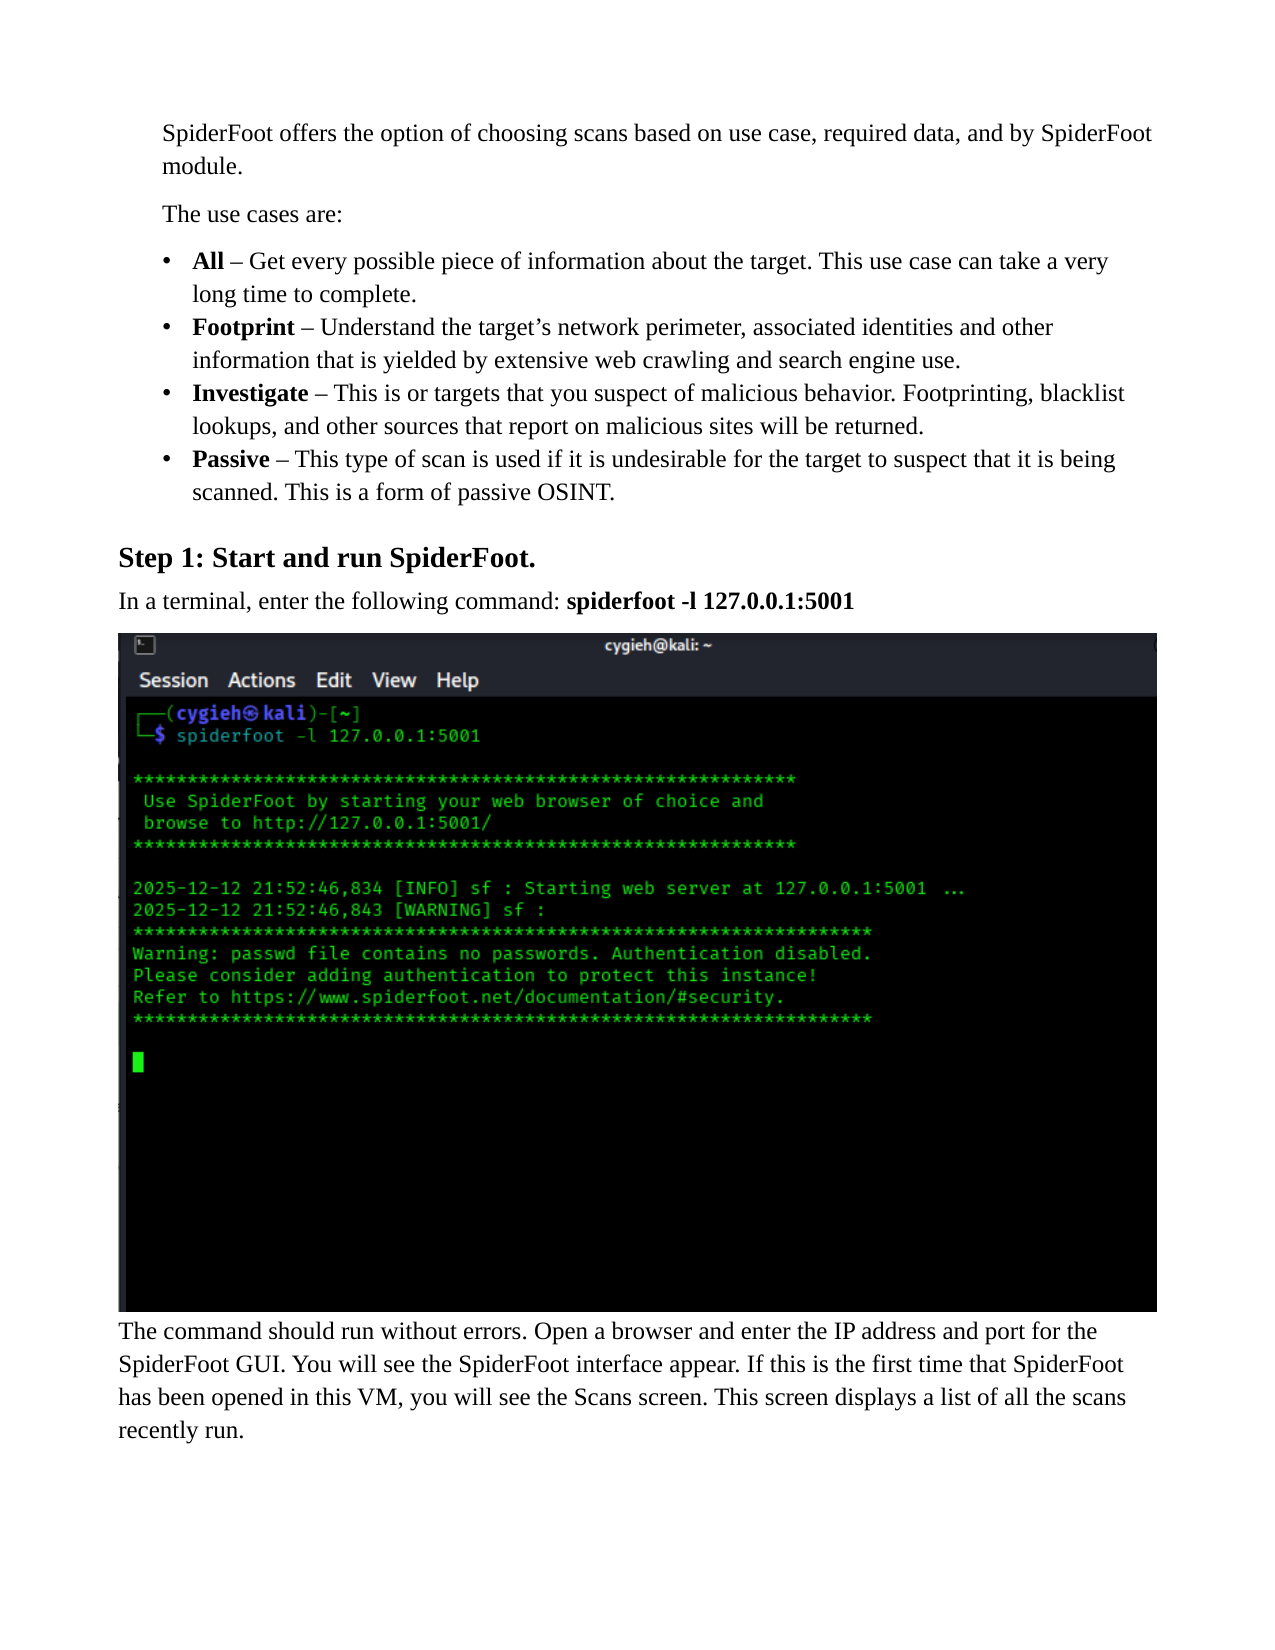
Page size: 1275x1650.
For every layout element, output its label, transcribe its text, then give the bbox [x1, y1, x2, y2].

list All – Get every possible piece of information about the target. This use case can take a very long time to complete. [162, 246, 1157, 308]
list Passive – This type of scan is used if it is undesirable for the target to suspect that it is being scanned. This is a form of passive OSINT. [162, 444, 1157, 506]
list Investigate – This is or targets that you suspect of malicious behavior. Footprinting, blacklist lookups, and other sources that report on malicious sites will be returned. [162, 378, 1157, 440]
text The use cases are: [162, 199, 1157, 227]
picture [118, 633, 1157, 1312]
subtitle Step 1: Start and run SpiderFoot. [118, 540, 1157, 573]
text In a terminal, enter the following command: spiderfoot -l 127.0.0.1:5001 [118, 586, 1157, 614]
text The command should run without errors. Open a browser and enter the IP address and port for the SpiderFoot GUI. You will see the SpiderFoot interface appear. If this is the first time that SpiderFoot has been opened in this VM, you will see the Scans screen. This screen displays a list of all the scans recently run. [118, 1312, 1157, 1444]
text SpiderFoot offers the option of choosing scans based on use case, required data, and by SpiderFoot module. [162, 118, 1157, 180]
list Footprint – Understand the target’s network perimeter, associated identities and other information that is yielded by extensive web crawling and search engine use. [162, 312, 1157, 374]
